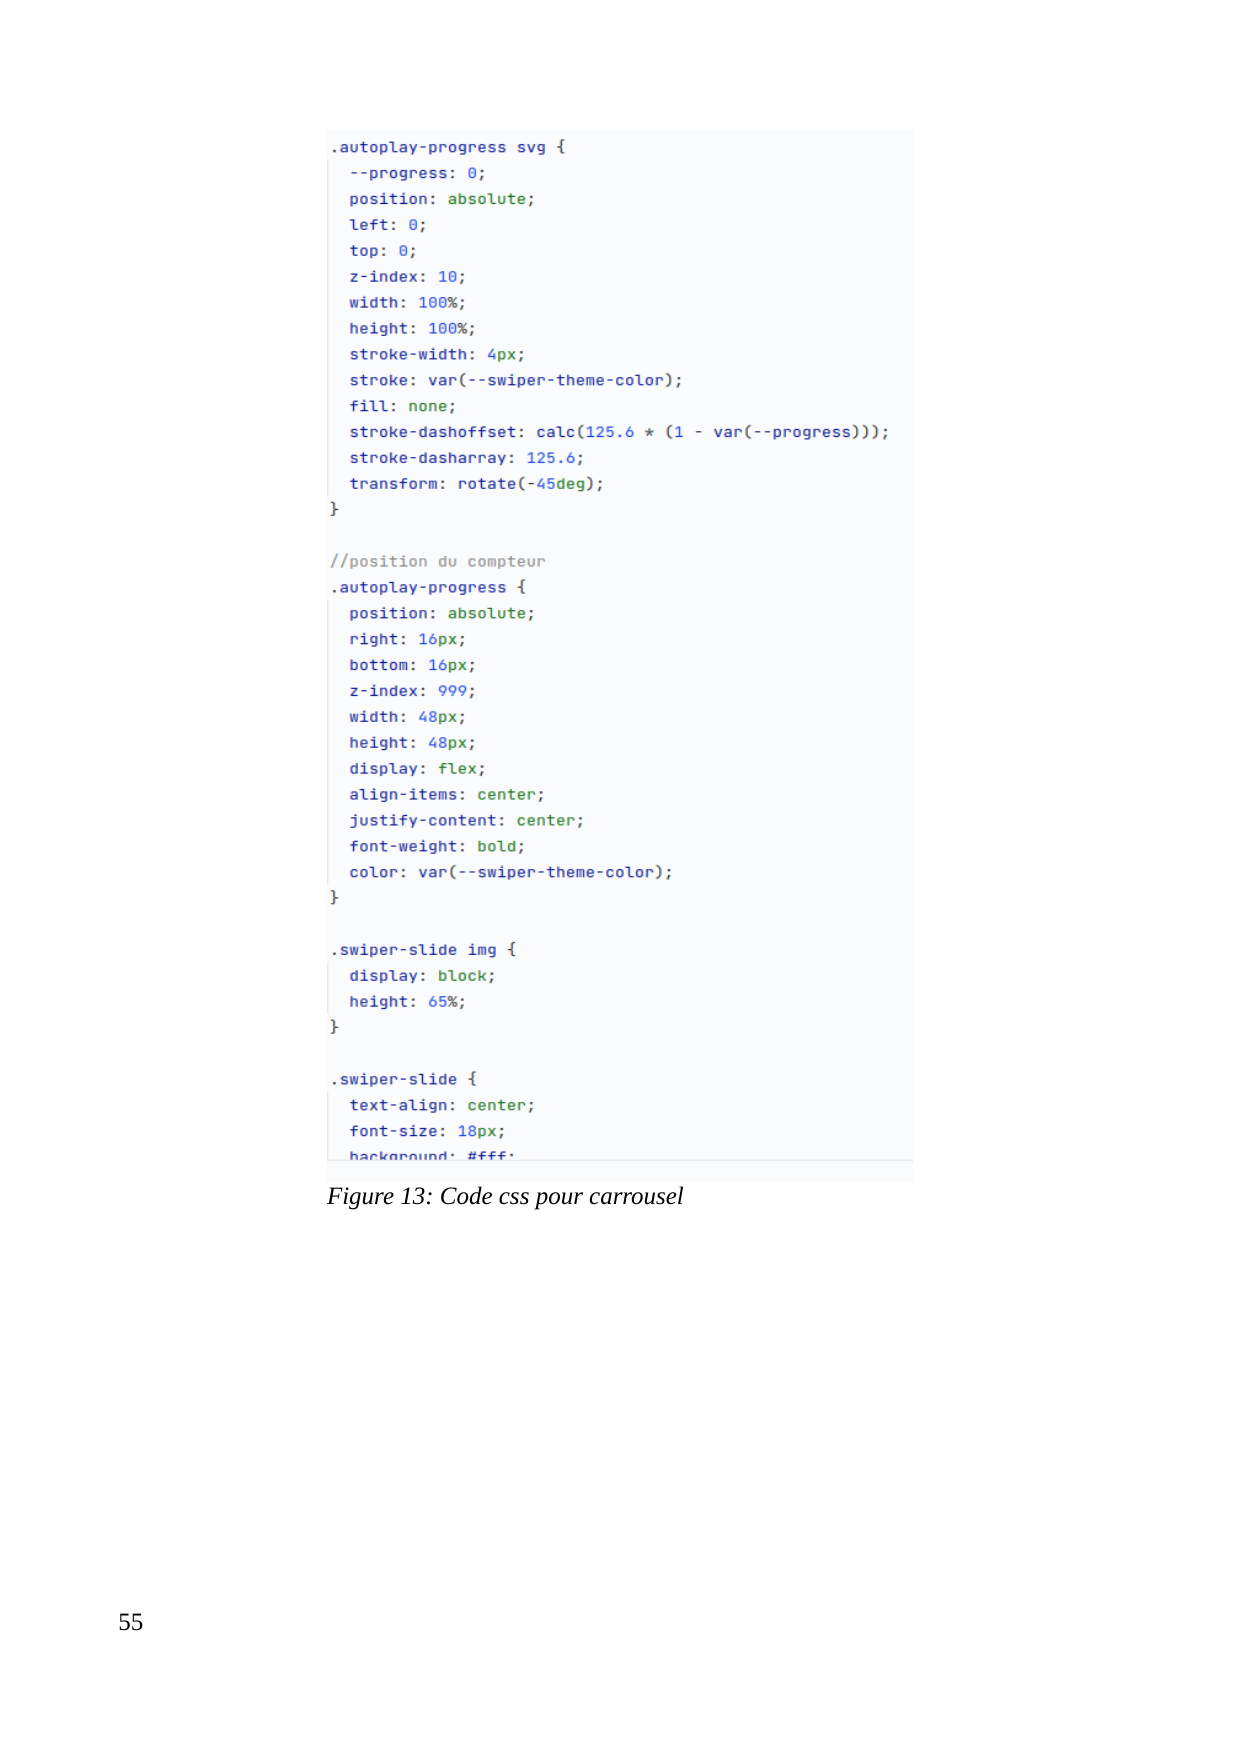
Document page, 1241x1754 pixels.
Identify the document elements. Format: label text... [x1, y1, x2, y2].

text Figure 13: Code css pour carrousel [327, 1181, 913, 1209]
picture [326, 130, 914, 1181]
